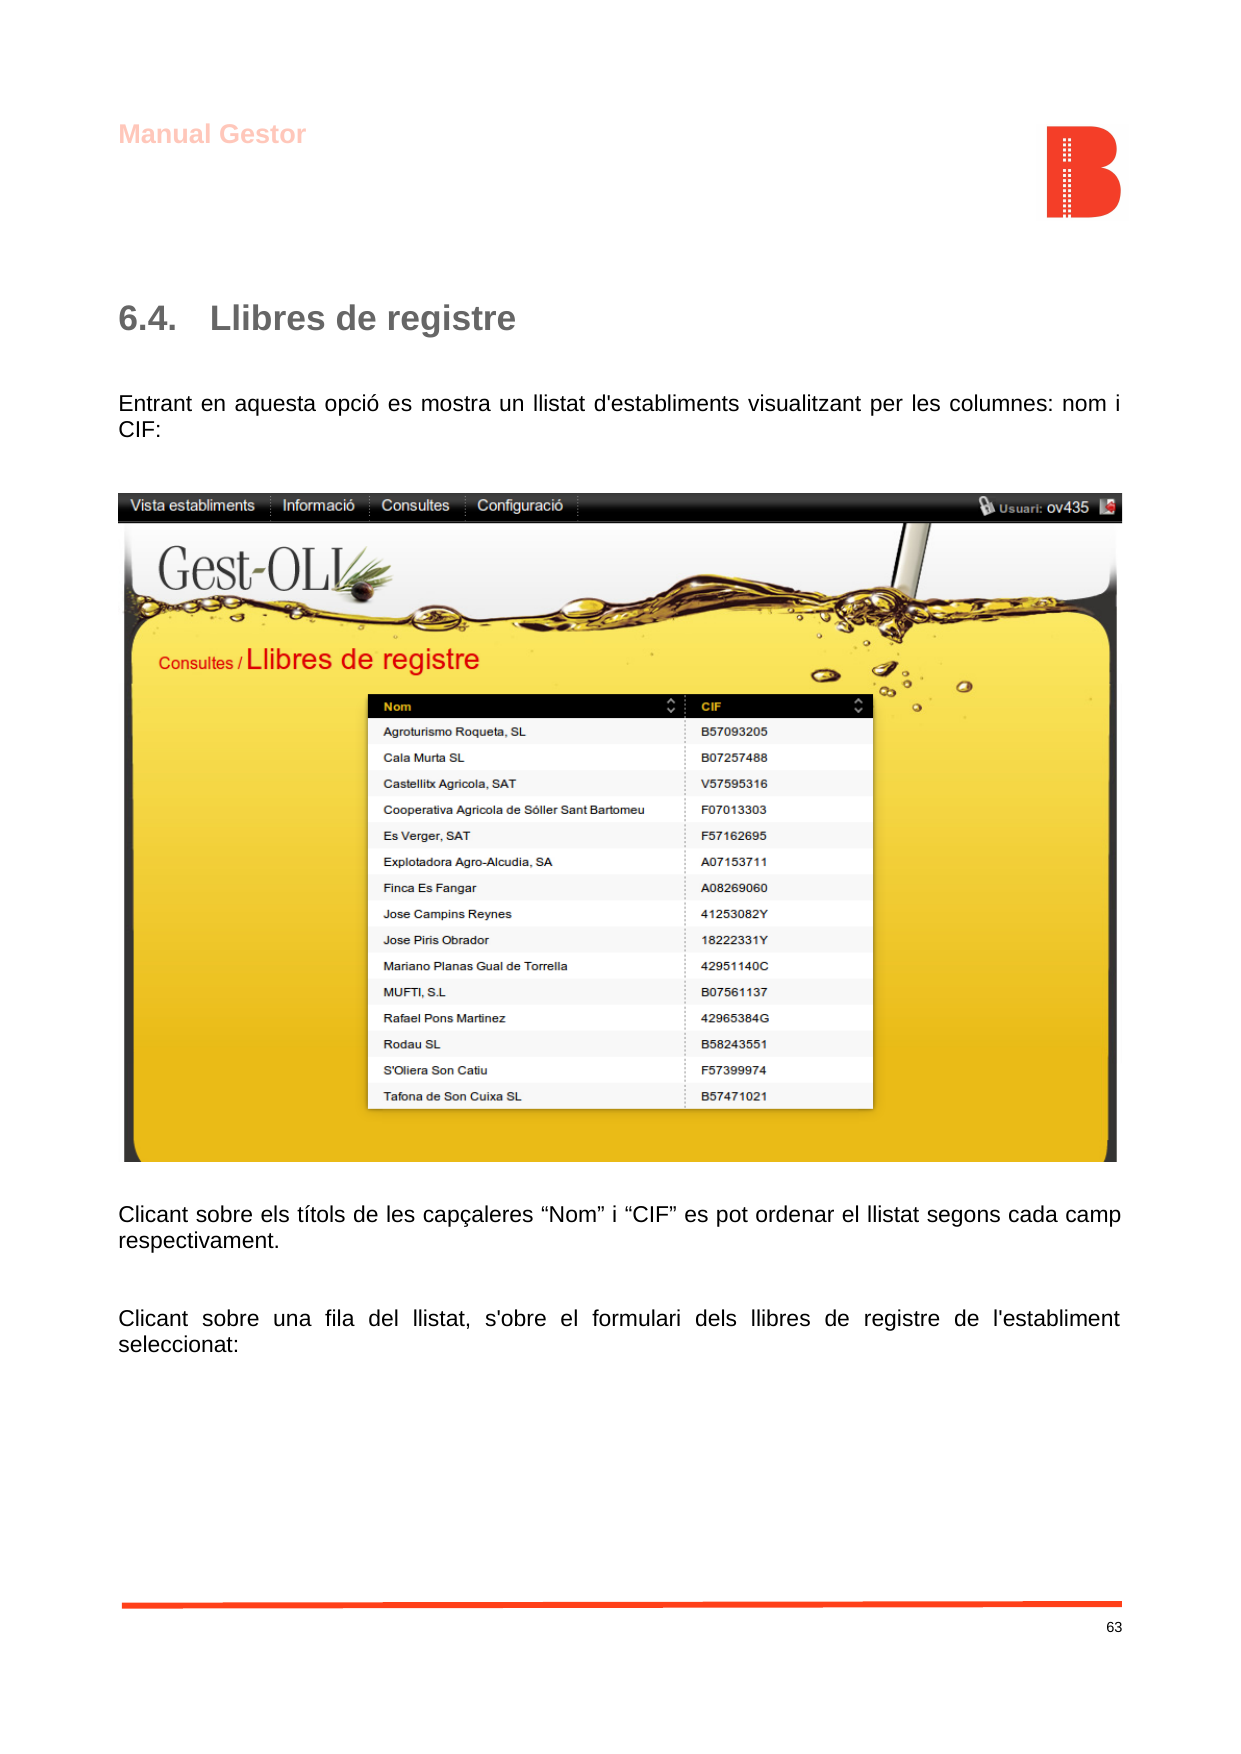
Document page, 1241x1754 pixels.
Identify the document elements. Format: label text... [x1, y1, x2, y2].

text Clicant sobre els títols de les capçaleres “Nom” i “CIF” es pot ordenar el llistat segons cada camp respectivament. [118, 1201, 1122, 1253]
picture [118, 493, 1123, 1162]
text Entrant en aquesta opció es mostra un llistat d'establiments visualitzant per les columnes: nom i CIF: [118, 390, 1122, 442]
picture [1036, 124, 1130, 221]
subtitle Llibres de registre [118, 298, 1122, 338]
text Clicant sobre una fila del llistat, s'obre el formulari dels llibres de registre de l'establiment seleccionat: [118, 1304, 1122, 1357]
